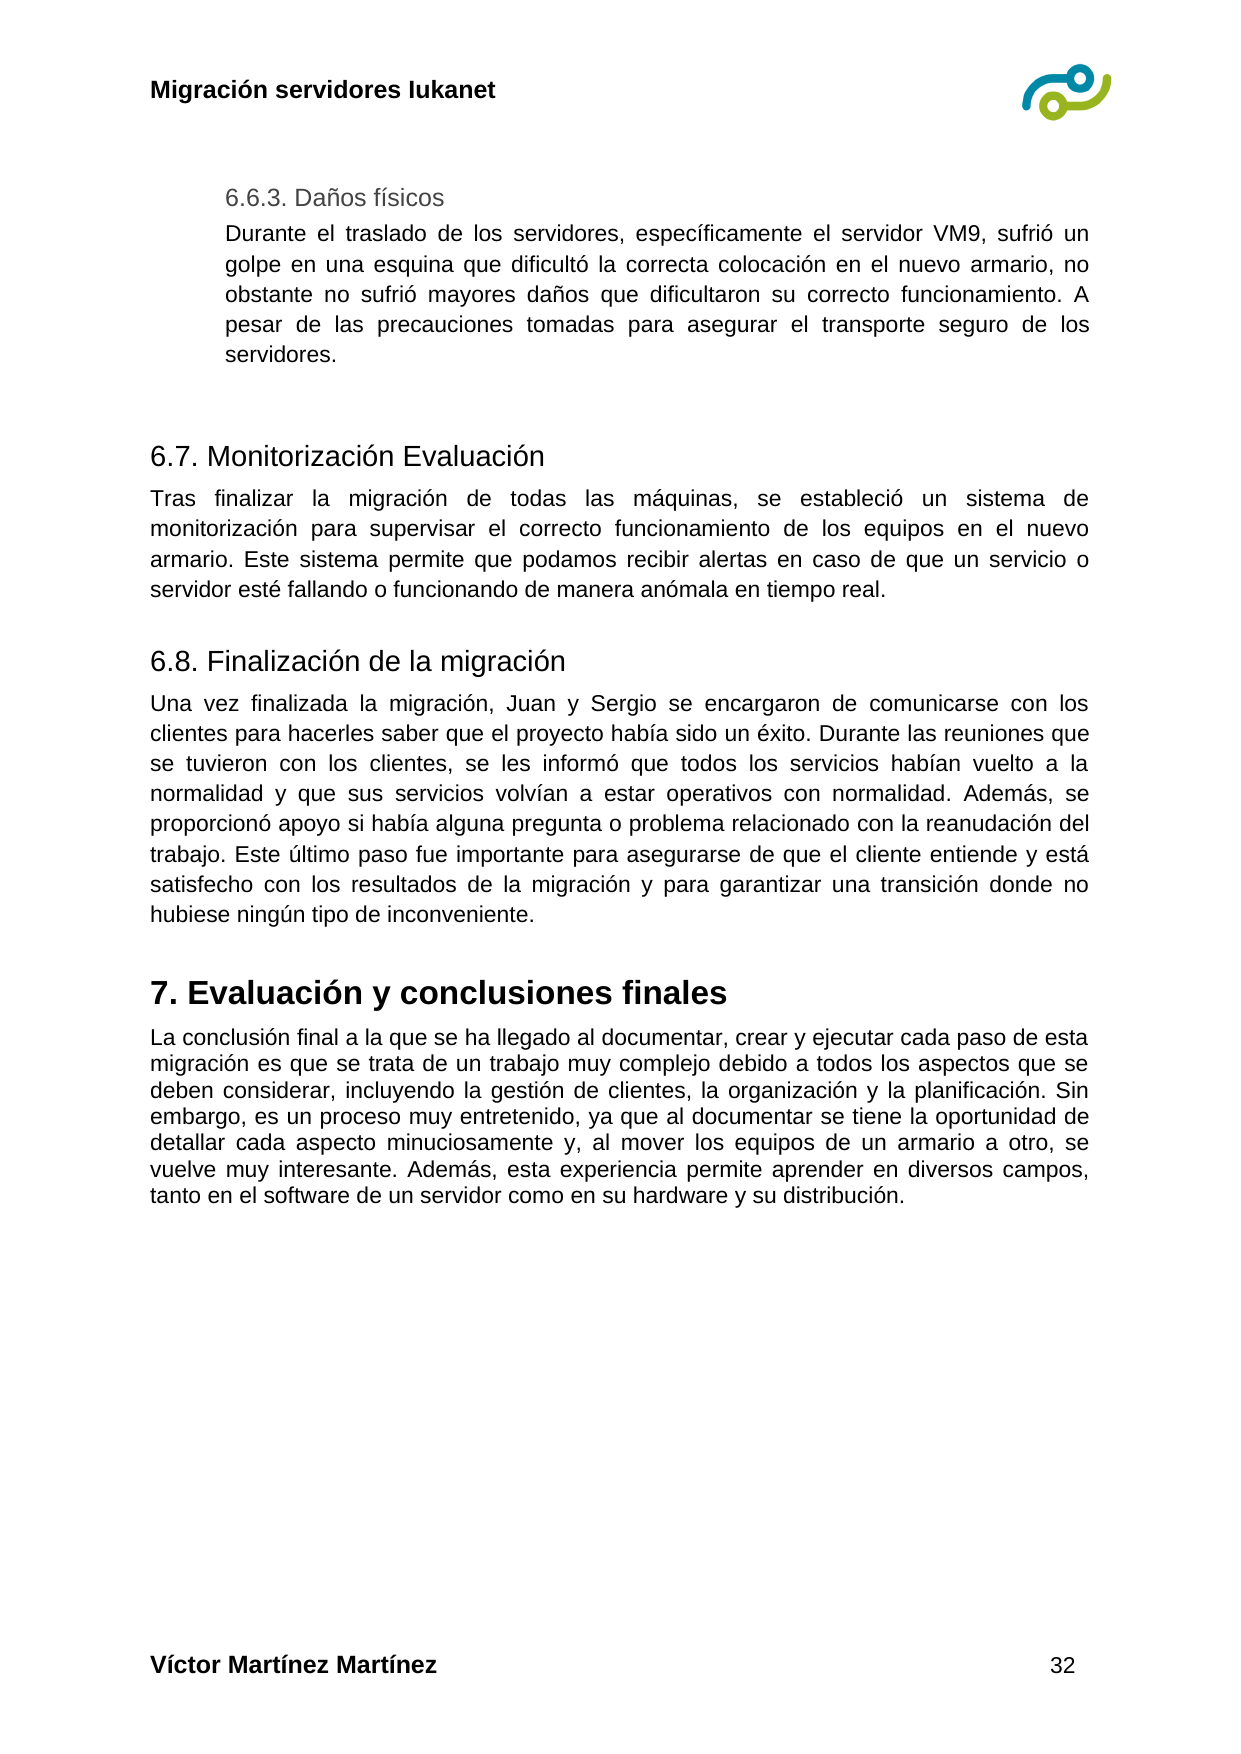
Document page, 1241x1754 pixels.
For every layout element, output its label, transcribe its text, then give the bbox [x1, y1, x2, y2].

text Durante el traslado de los servidores, específicamente el servidor VM9, sufrió un golpe en una esquina que dificultó la correcta colocación en el nuevo armario, no obstante no sufrió mayores daños que dificultaron su correcto funcionamiento. A pesar de las precauciones tomadas para asegurar el transporte seguro de los servidores. [225, 220, 1090, 368]
picture [1018, 59, 1034, 122]
subtitle 6.8. Finalización de la migración [150, 643, 1090, 677]
subtitle 7. Evaluación y conclusiones finales [150, 973, 1090, 1011]
text Una vez finalizada la migración, Juan y Sergio se encargaron de comunicarse con los clientes para hacerles saber que el proyecto había sido un éxito. Durante las reuniones que se tuvieron con los clientes, se les informó que todos los servicios habían vuelto a la normalidad y que sus servicios volvían a estar operativos con normalidad. Además, se proporcionó apoyo si había alguna pregunta o problema relacionado con la reanudación del trabajo. Este último paso fue importante para asegurarse de que el cliente entiende y está satisfecho con los resultados de la migración y para garantizar una transición donde no hubiese ningún tipo de inconveniente. [150, 689, 1090, 927]
text Tras finalizar la migración de todas las máquinas, se estableció un sistema de monitorización para supervisar el correcto funcionamiento de los equipos en el nuevo armario. Este sistema permite que podamos recibir alertas en caso de que un servicio o servidor esté fallando o funcionando de manera anómala en tiempo real. [150, 485, 1090, 602]
subtitle 6.7. Monitorización Evaluación [150, 439, 1090, 473]
text La conclusión final a la que se ha llegado al documentar, crear y ejecutar cada paso de esta migración es que se trata de un trabajo muy complejo debido a todos los aspectos que se deben considerar, incluyendo la gestión de clientes, la organización y la planificación. Sin embargo, es un proceso muy entretenido, ya que al documentar se tiene la oportunidad de detallar cada aspecto minuciosamente y, al mover los equipos de un armario a otro, se vuelve muy interesante. Además, esta experiencia permite aprender en diversos campos, tanto en el software de un servidor como en su hardware y su distribución. [150, 1024, 1090, 1208]
subtitle 6.6.3. Daños físicos [150, 183, 1090, 212]
